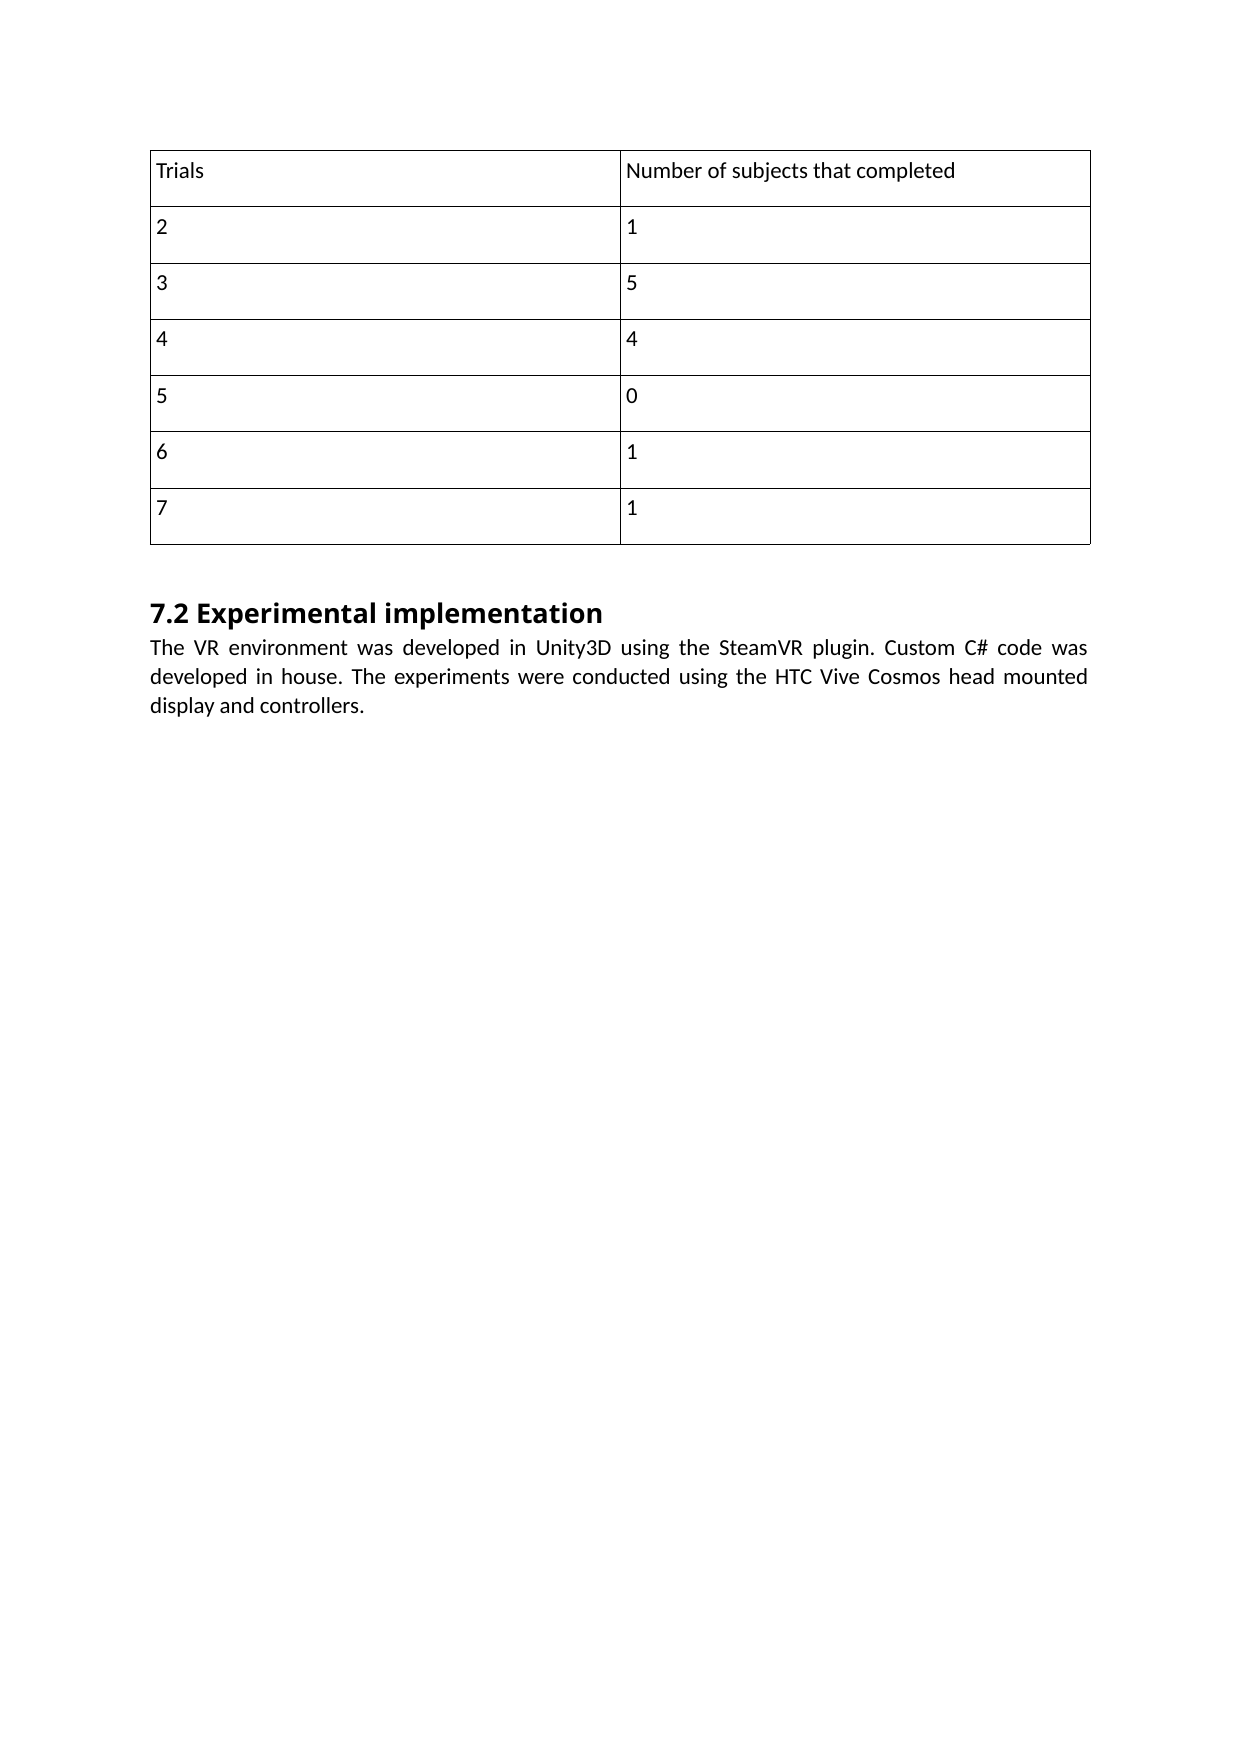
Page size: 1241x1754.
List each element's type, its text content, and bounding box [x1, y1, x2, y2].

table_cell 7 [151, 489, 620, 544]
table_cell 5 [151, 376, 620, 431]
table_header Number of subjects that completed [621, 151, 1090, 206]
table_cell 2 [151, 207, 620, 262]
table_cell 4 [151, 320, 620, 375]
table_cell 1 [621, 432, 1090, 487]
table_cell 1 [621, 489, 1090, 544]
text The VR environment was developed in Unity3D using the SteamVR plugin. Custom C# code was developed in house. The experiments were conducted using the HTC Vive Cosmos head mounted display and controllers. [150, 633, 1090, 719]
table_cell 5 [621, 264, 1090, 319]
table_cell 1 [621, 207, 1090, 262]
table_header Trials [151, 151, 620, 206]
subtitle Experimental implementation [150, 594, 1090, 631]
table_cell 6 [151, 432, 620, 487]
table_cell 4 [621, 320, 1090, 375]
table_cell 0 [621, 376, 1090, 431]
table_cell 3 [151, 264, 620, 319]
